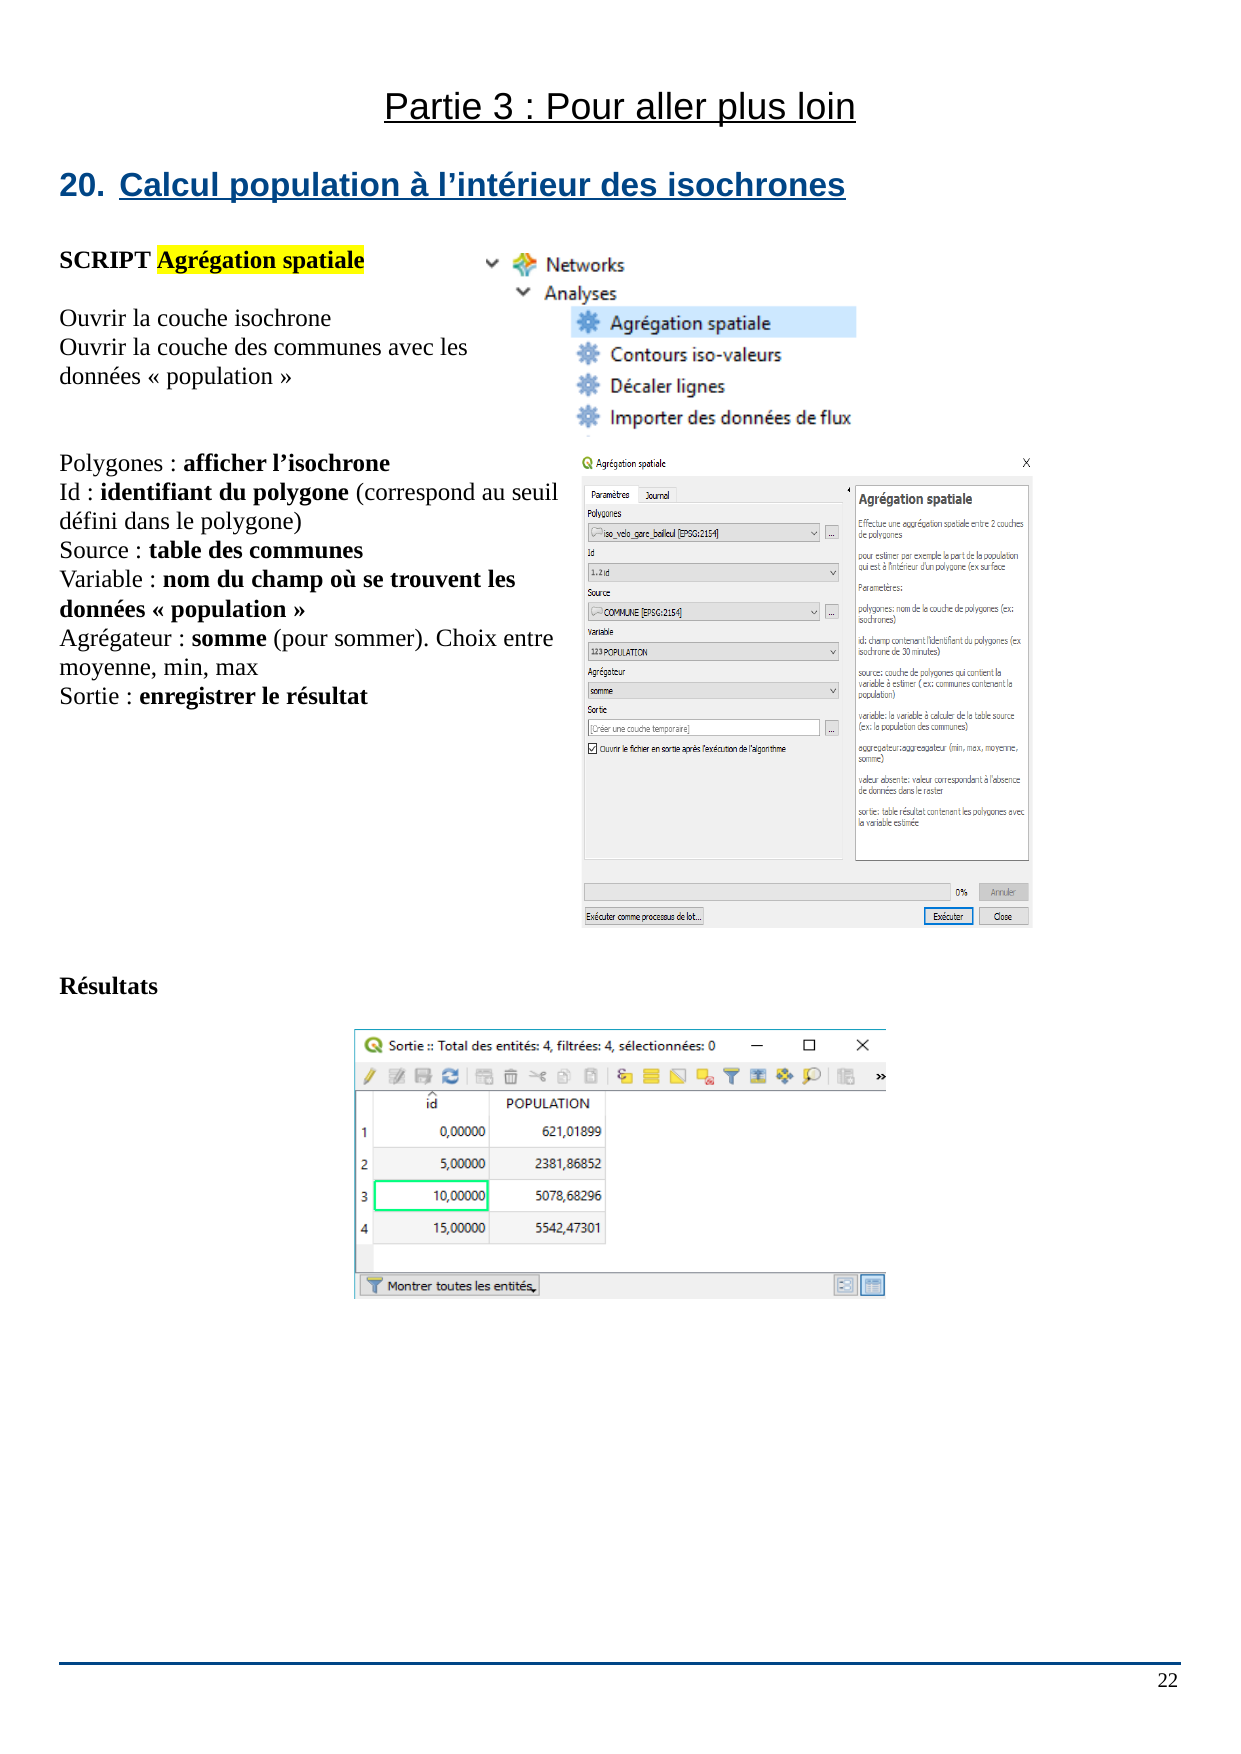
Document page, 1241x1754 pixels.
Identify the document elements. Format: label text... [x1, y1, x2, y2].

picture [581, 453, 1033, 928]
text Id : identifiant du polygone (correspond au seuil défini dans le polygone) [59, 477, 581, 535]
text [1033, 477, 1181, 535]
text Source : table des communes [59, 535, 581, 564]
text Sortie : enregistrer le résultat [59, 681, 581, 710]
text SCRIPT Agrégation spatiale [59, 245, 1181, 274]
picture [486, 253, 857, 437]
picture [354, 1029, 886, 1299]
text [857, 303, 1181, 332]
text Ouvrir la couche des communes avec les données « population » [59, 332, 486, 390]
text [1033, 535, 1181, 564]
text [857, 332, 1181, 390]
text [1033, 564, 1181, 622]
subtitle Calcul population à l’intérieur des isochrones [59, 164, 1181, 203]
subtitle Partie 3 : Pour aller plus loin [59, 84, 1181, 127]
text Ouvrir la couche isochrone [59, 303, 486, 332]
text [1033, 681, 1181, 710]
text Résultats [59, 971, 1181, 1000]
text Variable : nom du champ où se trouvent les données « population » [59, 564, 581, 622]
text Polygones : afficher l’isochrone [59, 448, 1181, 477]
text [1033, 622, 1181, 681]
text Agrégateur : somme (pour sommer). Choix entre moyenne, min, max [59, 622, 581, 681]
